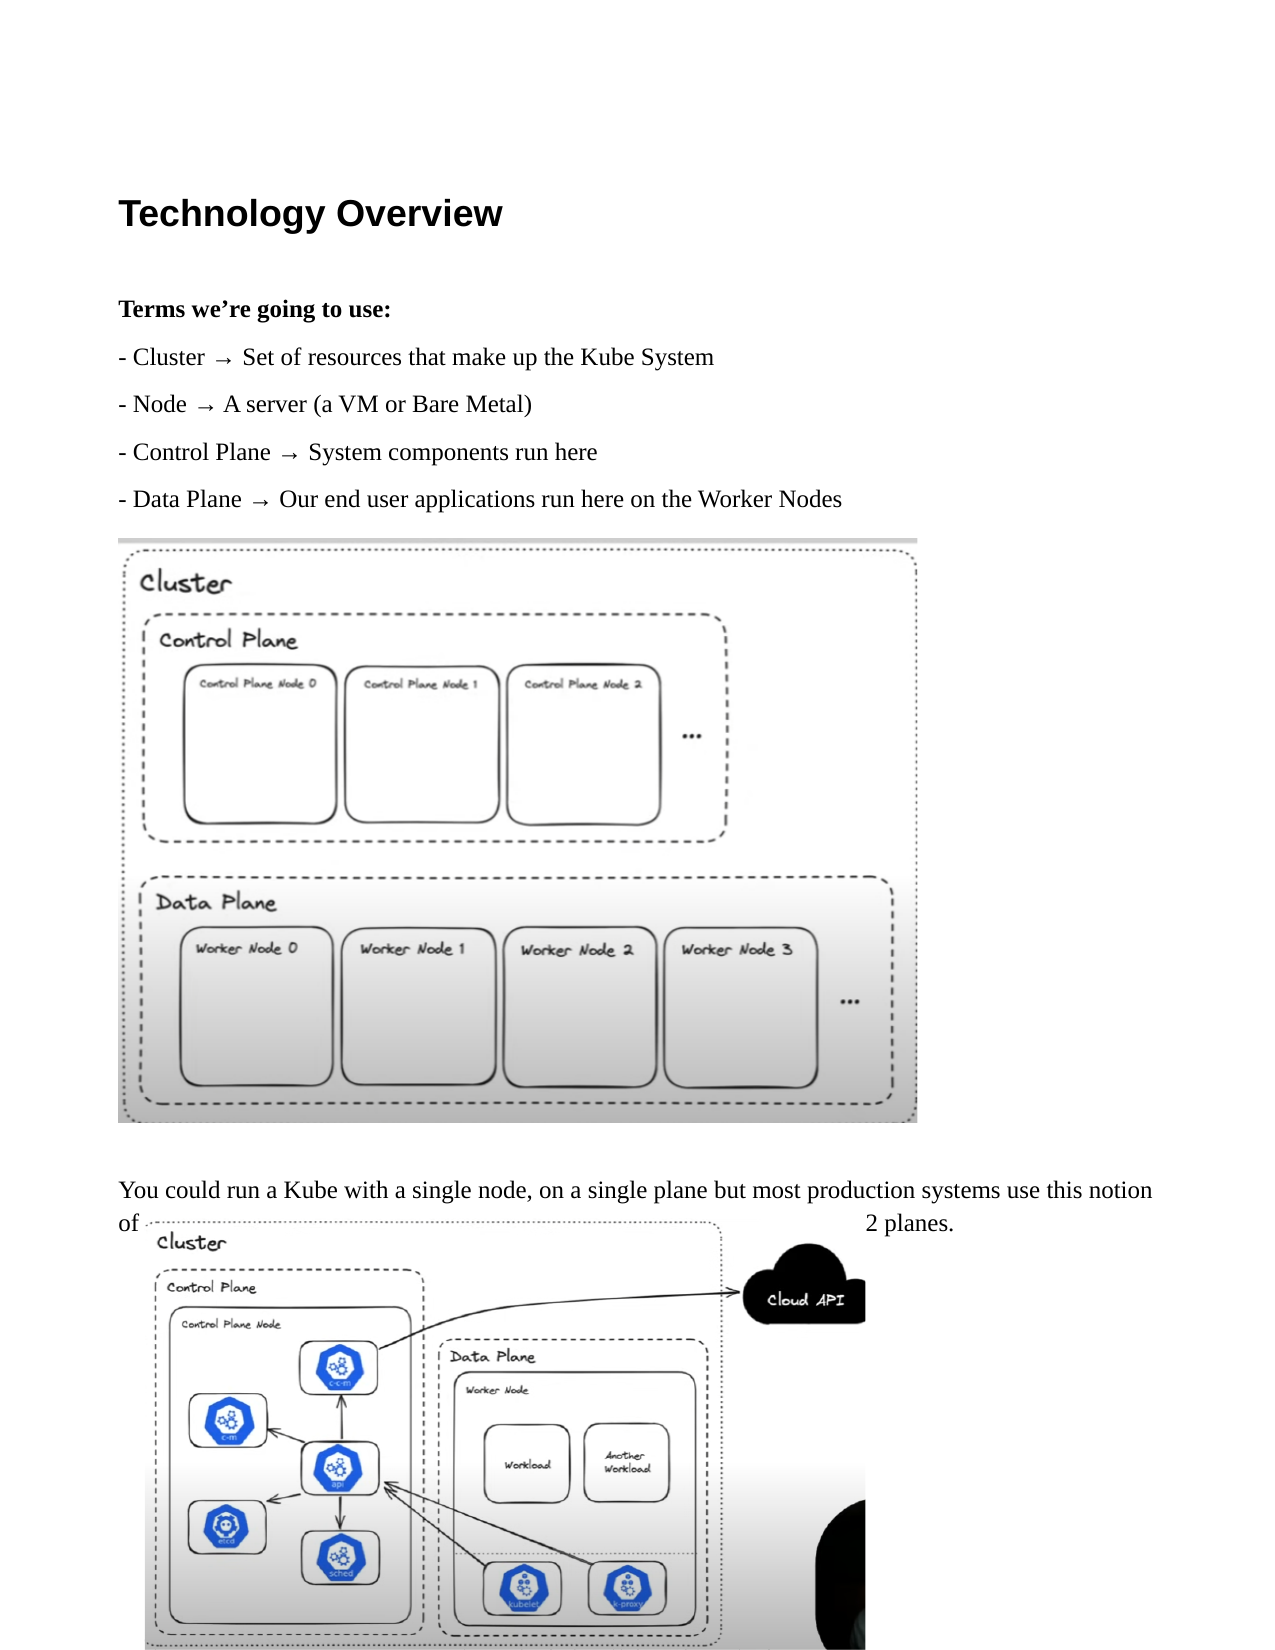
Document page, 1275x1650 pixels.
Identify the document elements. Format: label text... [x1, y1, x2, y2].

picture [118, 538, 918, 1123]
text Terms we’re going to use: [118, 294, 1157, 323]
text - Control Plane → System components run here [118, 437, 1157, 466]
text - Node → A server (a VM or Bare Metal) [118, 389, 1157, 418]
text - Data Plane → Our end user applications run here on the Worker Nodes [118, 484, 1157, 513]
picture [144, 1218, 866, 1650]
text - Cluster → Set of resources that make up the Kube System [118, 342, 1157, 370]
text You could run a Kube with a single node, on a single plane but most production systems use this notion of 2 planes. [118, 1175, 1157, 1237]
subtitle Technology Overview [118, 191, 1157, 234]
